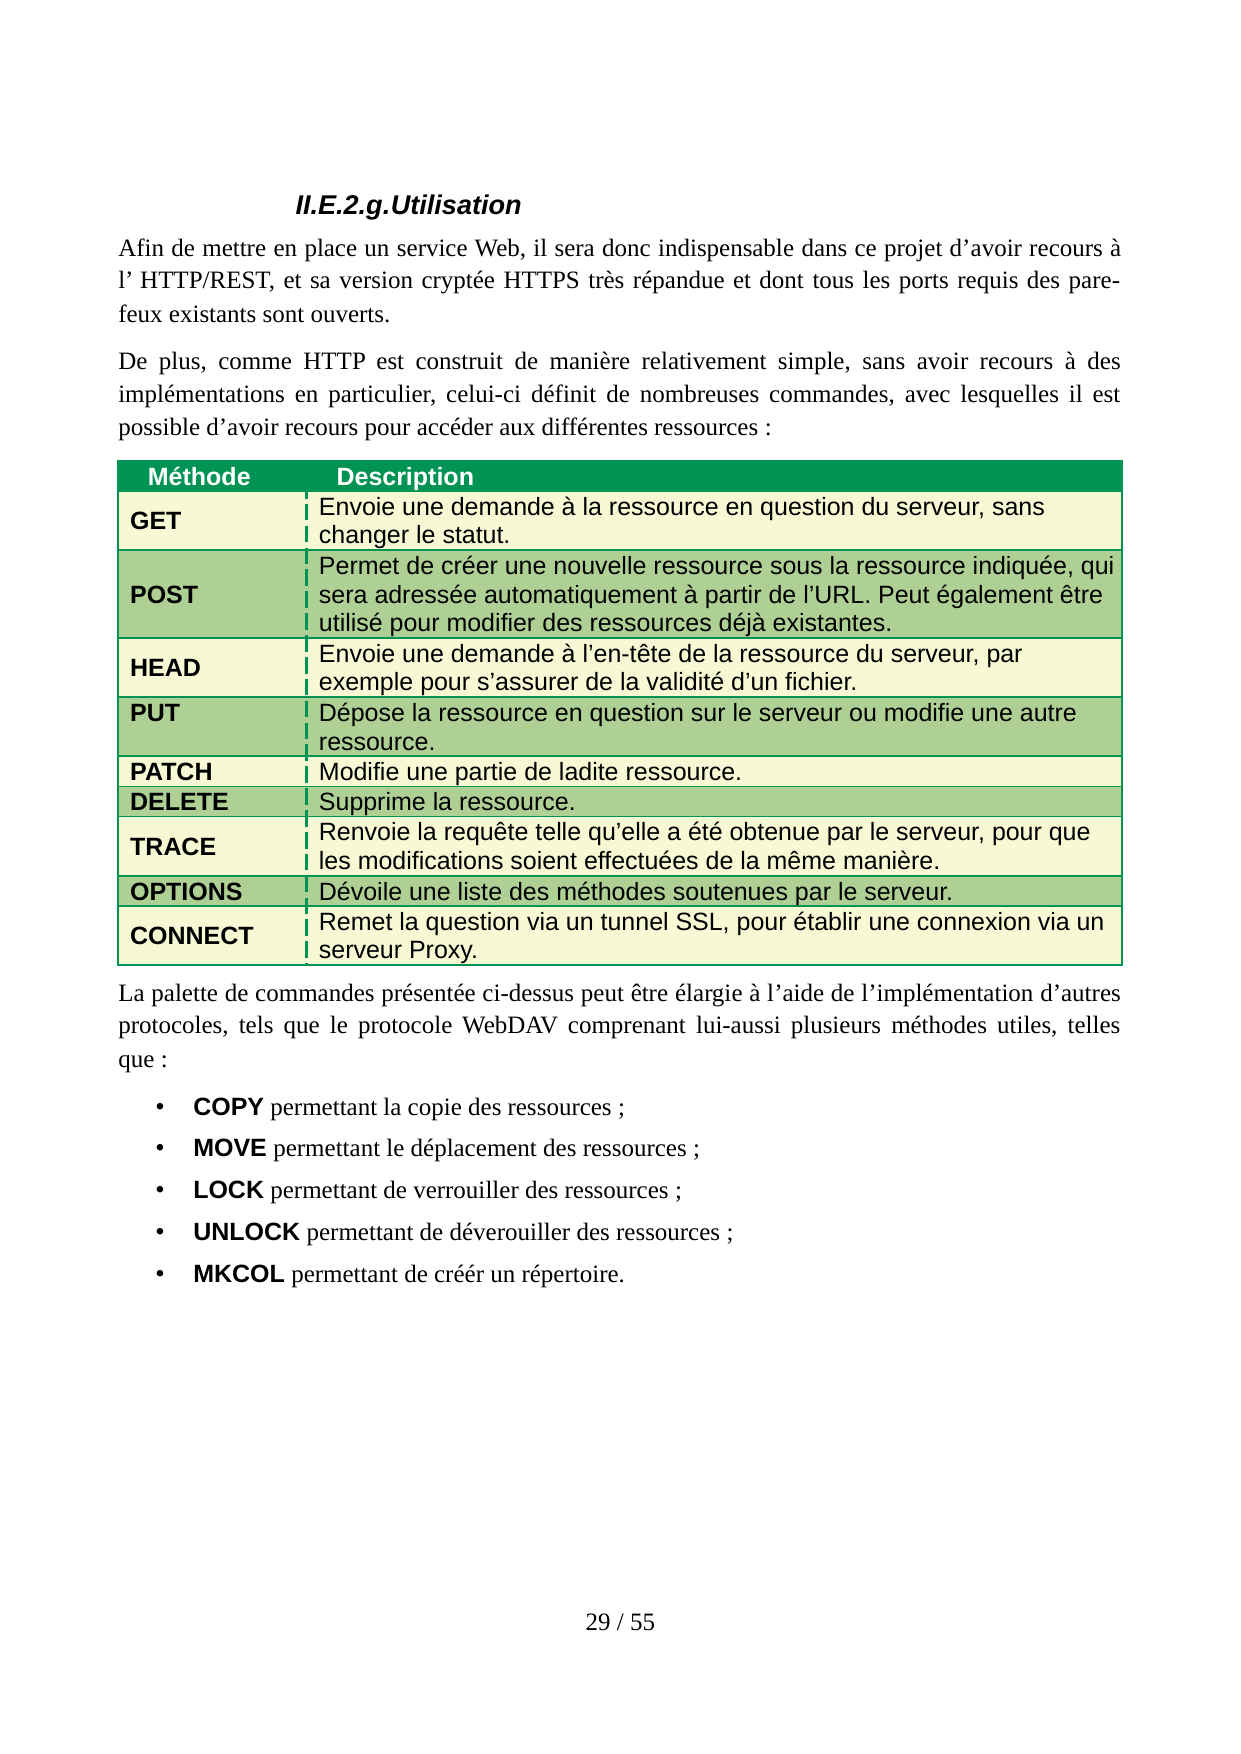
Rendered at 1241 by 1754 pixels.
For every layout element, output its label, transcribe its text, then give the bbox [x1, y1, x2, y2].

table_cell GET [119, 492, 307, 549]
table_cell OPTIONS [119, 877, 307, 905]
text De plus, comme HTTP est construit de manière relativement simple, sans avoir recours à des implémentations en particulier, celui-ci définit de nombreuses commandes, avec lesquelles il est possible d’avoir recours pour accéder aux différentes ressources : [118, 346, 1122, 441]
table_cell TRACE [119, 817, 307, 875]
table_cell HEAD [119, 639, 307, 696]
list LOCK permettant de verrouiller des ressources ; [156, 1175, 1122, 1204]
table_cell POST [119, 551, 307, 637]
text Afin de mettre en place un service Web, il sera donc indispensable dans ce projet d’avoir recours à l’ HTTP/REST, et sa version cryptée HTTPS très répandue et dont tous les ports requis des pare-feux existants sont ouverts. [118, 233, 1122, 327]
table_cell Envoie une demande à la ressource en question du serveur, sans changer le statut. [307, 492, 1121, 549]
table_cell PUT [119, 698, 307, 755]
table_cell DELETE [119, 787, 307, 816]
list COPY permettant la copie des ressources ; [156, 1091, 1122, 1120]
table_cell Renvoie la requête telle qu’elle a été obtenue par le serveur, pour que les modifications soient effectuées de la même manière. [307, 817, 1121, 875]
table_cell Dévoile une liste des méthodes soutenues par le serveur. [307, 877, 1121, 905]
table_cell Supprime la ressource. [307, 787, 1121, 816]
table_cell CONNECT [119, 907, 307, 964]
table_cell Envoie une demande à l’en-tête de la ressource du serveur, par exemple pour s’assurer de la validité d’un fichier. [307, 639, 1121, 696]
table_cell Modifie une partie de ladite ressource. [307, 757, 1121, 786]
text La palette de commandes présentée ci-dessus peut être élargie à l’aide de l’implémentation d’autres protocoles, tels que le protocole WebDAV comprenant lui-aussi plusieurs méthodes utiles, telles que : [118, 978, 1122, 1072]
table_header Description [307, 462, 1121, 490]
table_cell Dépose la ressource en question sur le serveur ou modifie une autre ressource. [307, 698, 1121, 755]
table_header Méthode [119, 462, 307, 490]
list UNLOCK permettant de déverouiller des ressources ; [156, 1217, 1122, 1246]
list MOVE permettant le déplacement des ressources ; [156, 1133, 1122, 1162]
table_cell Remet la question via un tunnel SSL, pour établir une connexion via un serveur Proxy. [307, 907, 1121, 964]
subtitle Utilisation [118, 189, 1122, 220]
table_cell PATCH [119, 757, 307, 786]
list MKCOL permettant de créér un répertoire. [156, 1259, 1122, 1288]
table_cell Permet de créer une nouvelle ressource sous la ressource indiquée, qui sera adressée automatiquement à partir de l’URL. Peut également être utilisé pour modifier des ressources déjà existantes. [307, 551, 1121, 637]
